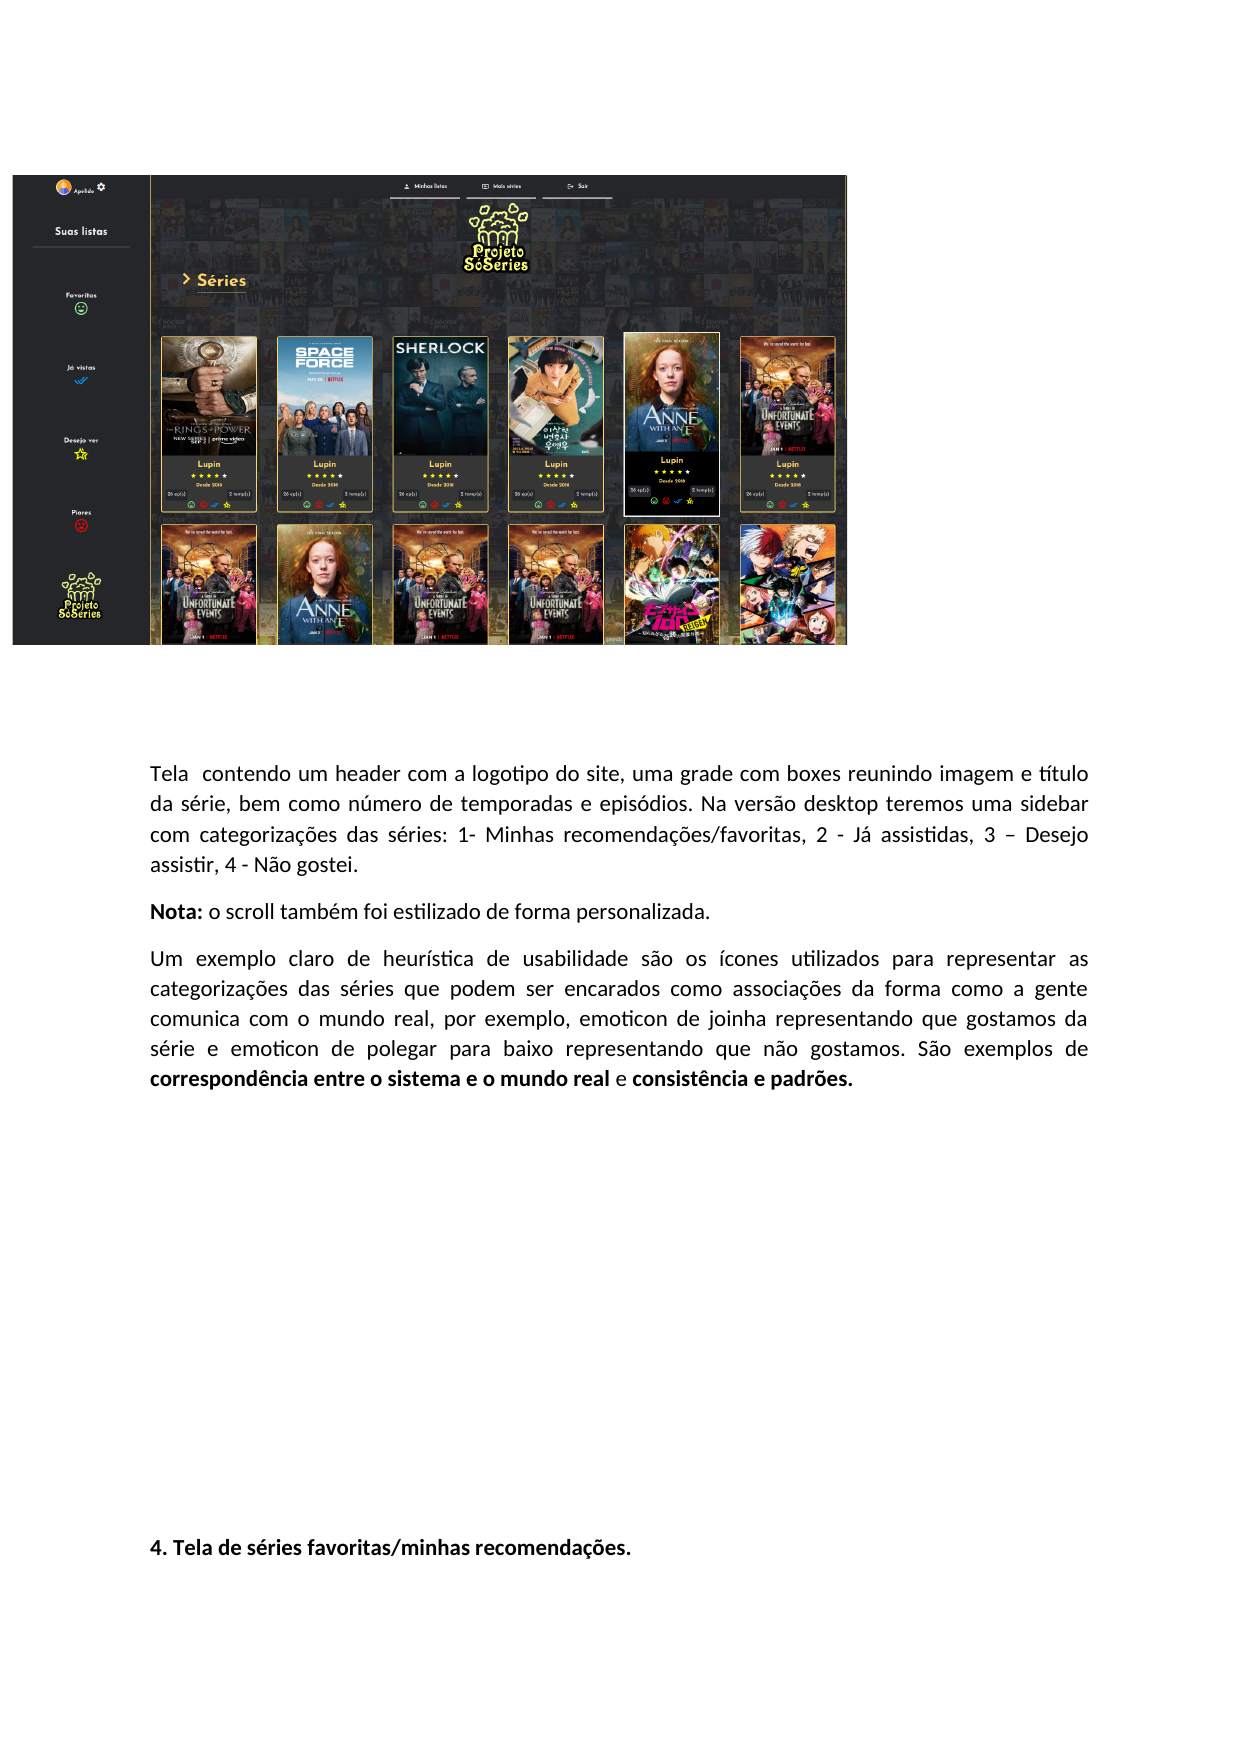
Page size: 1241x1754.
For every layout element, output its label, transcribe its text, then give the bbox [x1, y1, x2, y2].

text Um exemplo claro de heurística de usabilidade são os ícones utilizados para representar as categorizações das séries que podem ser encarados como associações da forma como a gente comunica com o mundo real, por exemplo, emoticon de joinha representando que gostamos da série e emoticon de polegar para baixo representando que não gostamos. São exemplos de correspondência entre o sistema e o mundo real e consistência e padrões. [150, 944, 1090, 1093]
text Nota: o scroll também foi estilizado de forma personalizada. [150, 897, 1090, 925]
picture [12, 175, 848, 645]
text Tela contendo um header com a logotipo do site, uma grade com boxes reunindo imagem e título da série, bem como número de temporadas e episódios. Na versão desktop teremos uma sidebar com categorizações das séries: 1- Minhas recomendações/favoritas, 2 - Já assistidas, 3 – Desejo assistir, 4 - Não gostei. [150, 759, 1090, 878]
text 4. Tela de séries favoritas/minhas recomendações. [150, 1533, 1090, 1561]
